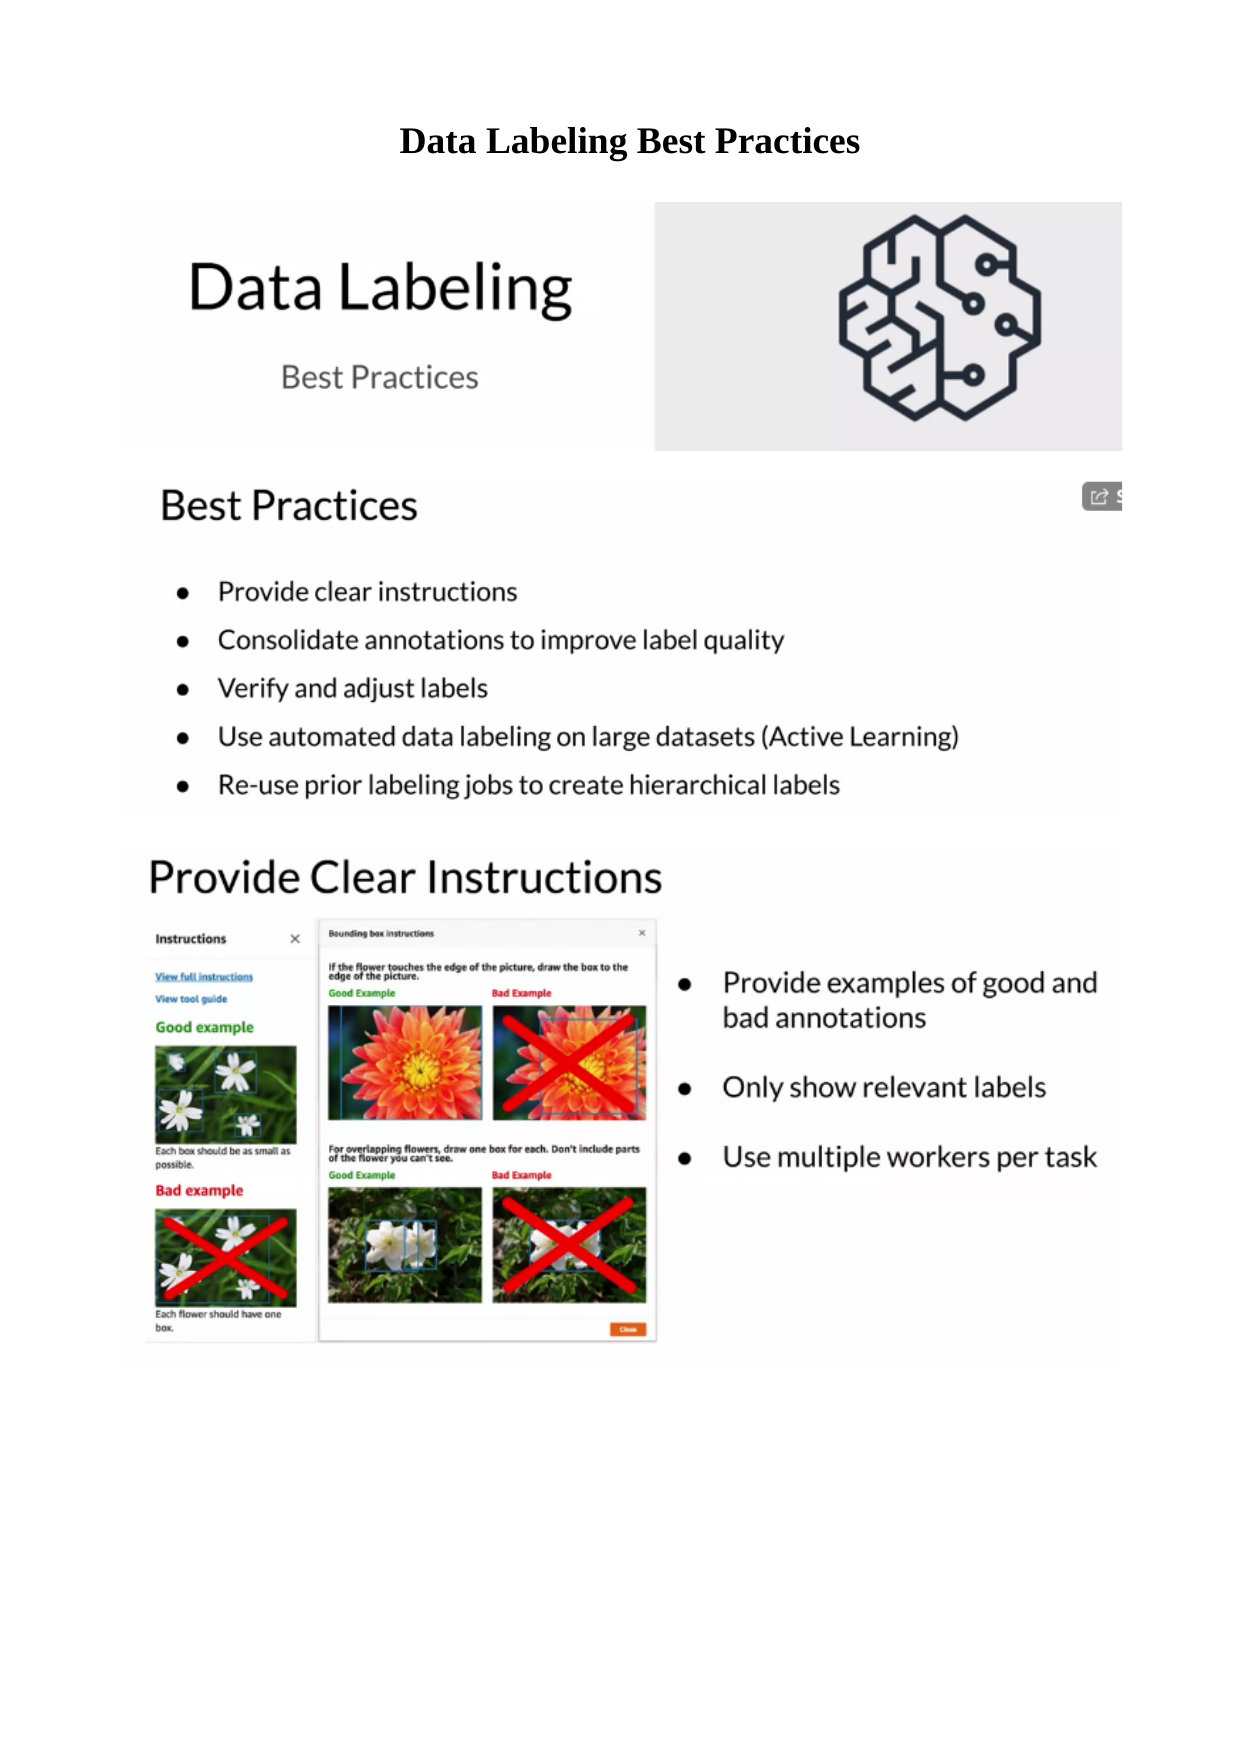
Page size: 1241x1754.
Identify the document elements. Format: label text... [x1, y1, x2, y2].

picture [118, 845, 1123, 1369]
picture [118, 202, 1123, 451]
picture [118, 478, 1123, 817]
subtitle Data Labeling Best Practices [118, 118, 1122, 161]
